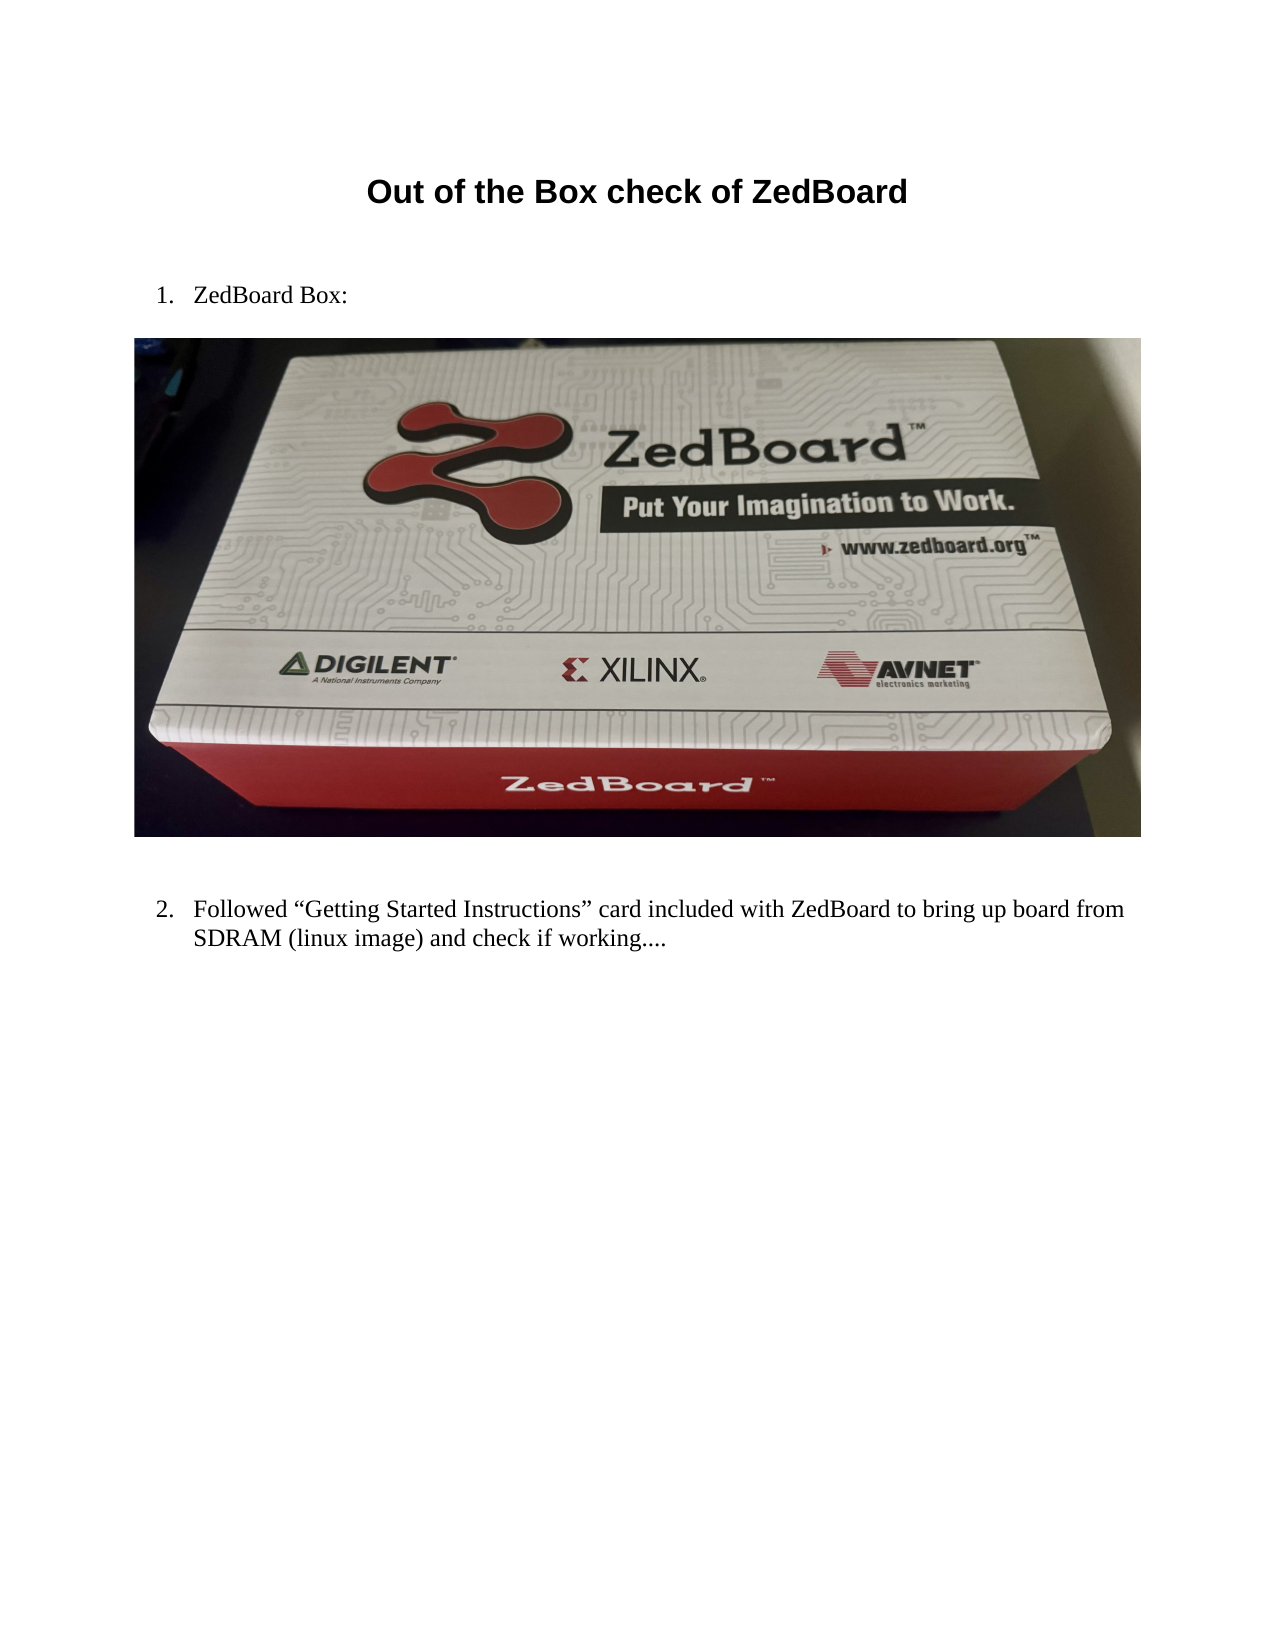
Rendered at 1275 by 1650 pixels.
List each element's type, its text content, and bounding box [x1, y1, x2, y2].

list ZedBoard Box: [156, 281, 1157, 309]
subtitle Out of the Box check of ZedBoard [118, 172, 1157, 211]
list Followed “Getting Started Instructions” card included with ZedBoard to bring up board from SDRAM (linux image) and check if working.... [156, 894, 1157, 952]
picture [134, 338, 1141, 837]
